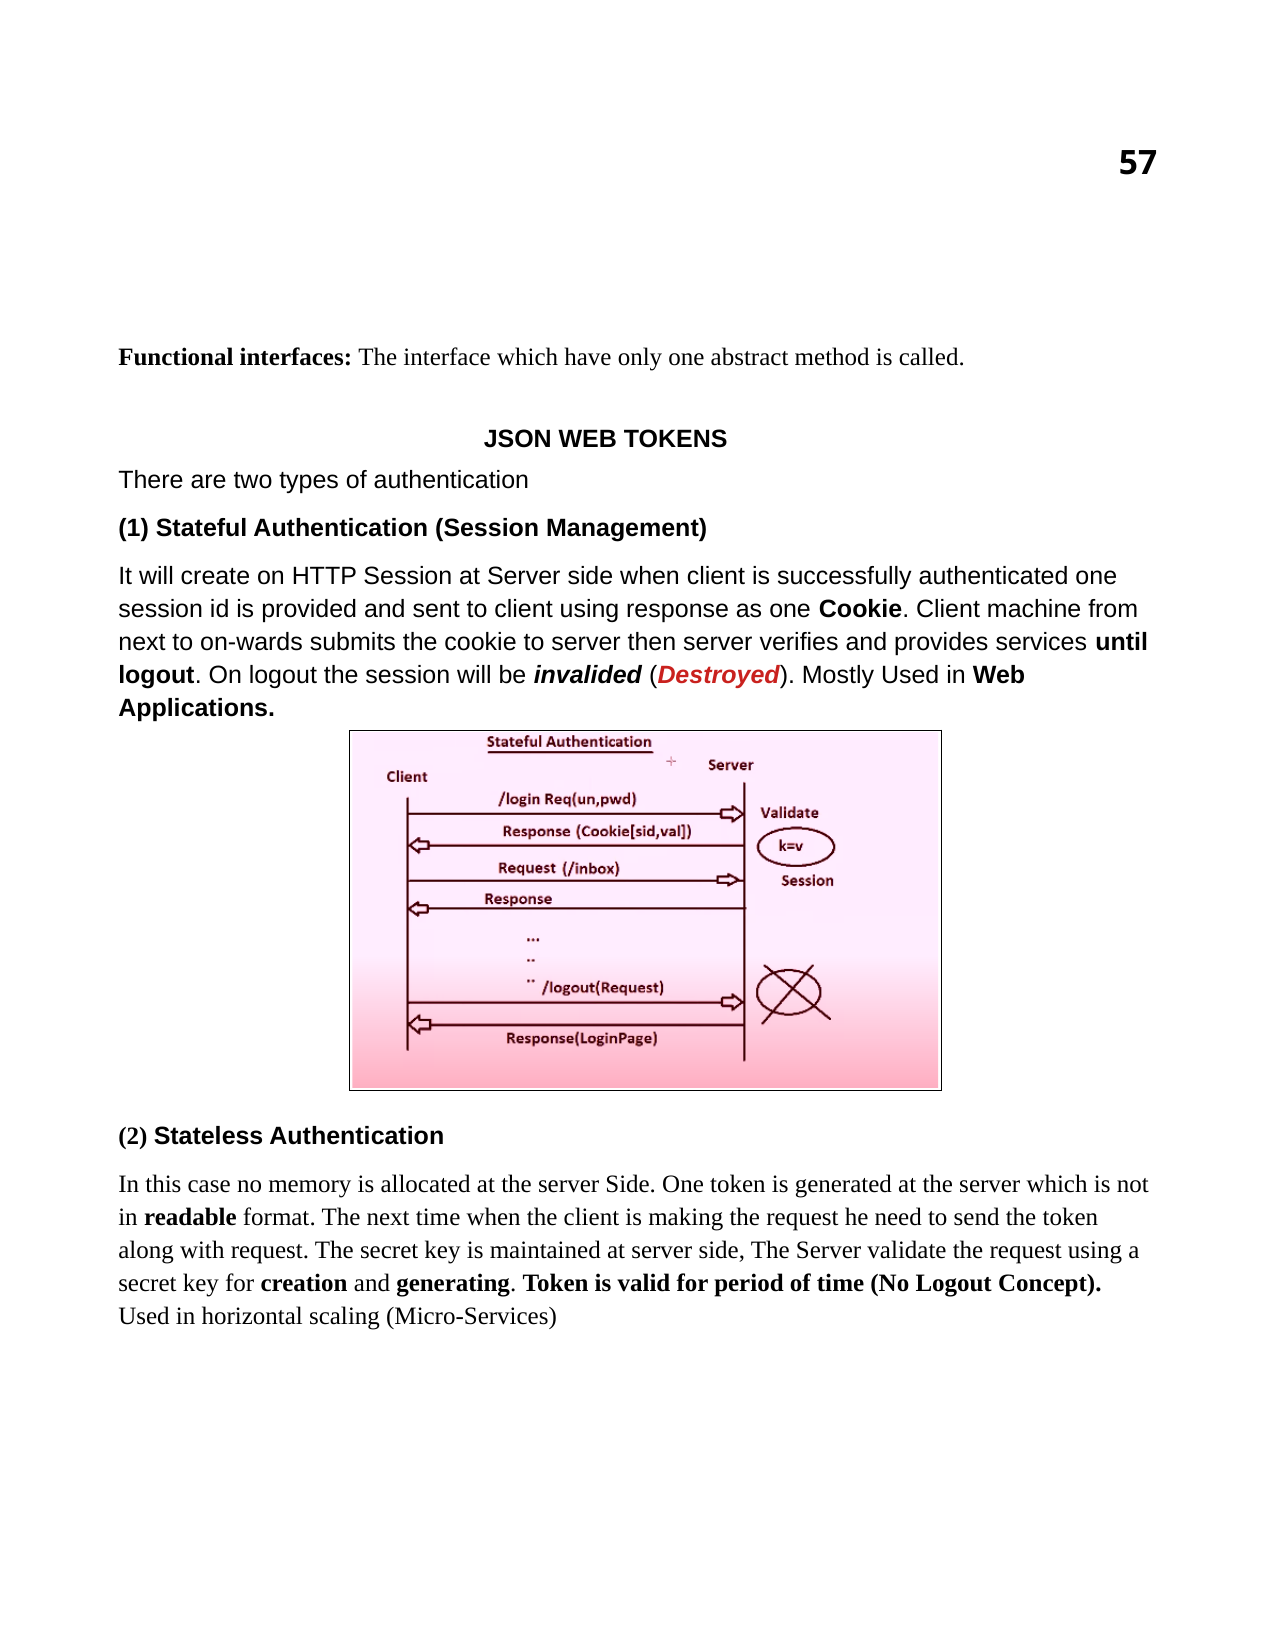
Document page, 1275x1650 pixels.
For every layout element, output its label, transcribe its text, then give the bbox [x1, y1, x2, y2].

subtitle JSON WEB TOKENS [456, 424, 1157, 453]
text There are two types of authentication [118, 465, 1157, 494]
text Functional interfaces: The interface which have only one abstract method is called. [118, 342, 1157, 370]
text In this case no memory is allocated at the server Side. One token is generated at the server which is not in readable format. The next time when the client is making the request he need to send the token along with request. The secret key is maintained at server side, The Server validate the request using a secret key for creation and generating. Token is valid for period of time (No Logout Concept). Used in horizontal scaling (Micro-Services) [118, 1169, 1157, 1330]
text [352, 732, 939, 1088]
text It will create on HTTP Session at Server side when client is successfully authenticated one session id is provided and sent to client using response as one Cookie. Client machine from next to on-wards submits the cookie to server then server verifies and provides services until logout. On logout the session will be invalided (Destroyed). Mostly Used in Web Applications. [118, 561, 1157, 721]
text (1) Stateful Authentication (Session Management) [118, 513, 1157, 542]
text (2) Stateless Authentication [118, 1121, 1157, 1150]
